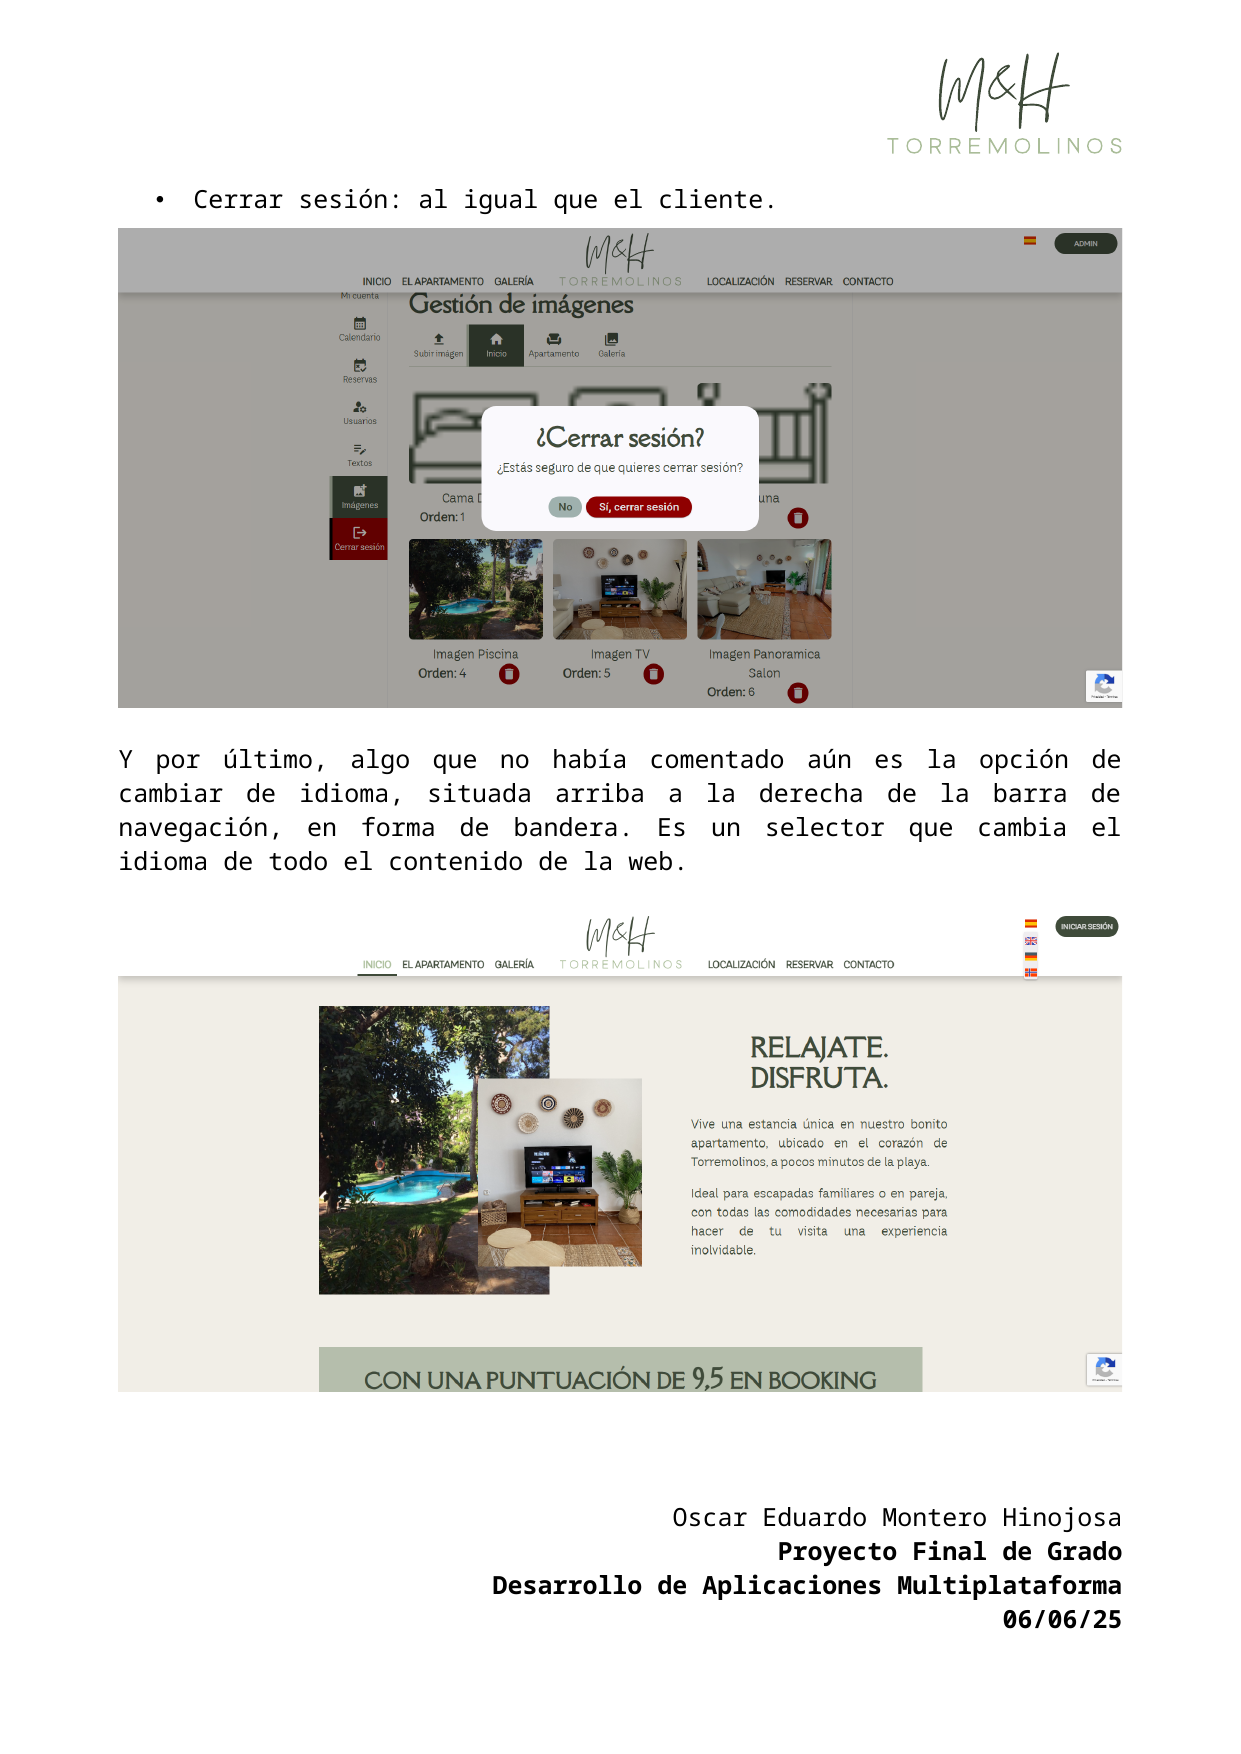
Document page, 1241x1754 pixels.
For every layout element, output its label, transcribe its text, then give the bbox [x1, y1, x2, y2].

text Y por último, algo que no había comentado aún es la opción de cambiar de idioma, situada arriba a la derecha de la barra de navegación, en forma de bandera. Es un selector que cambia el idioma de todo el contenido de la web. [118, 742, 1122, 878]
picture [118, 912, 1123, 1392]
list Cerrar sesión: al igual que el cliente. [156, 182, 1122, 216]
picture [118, 228, 1123, 708]
